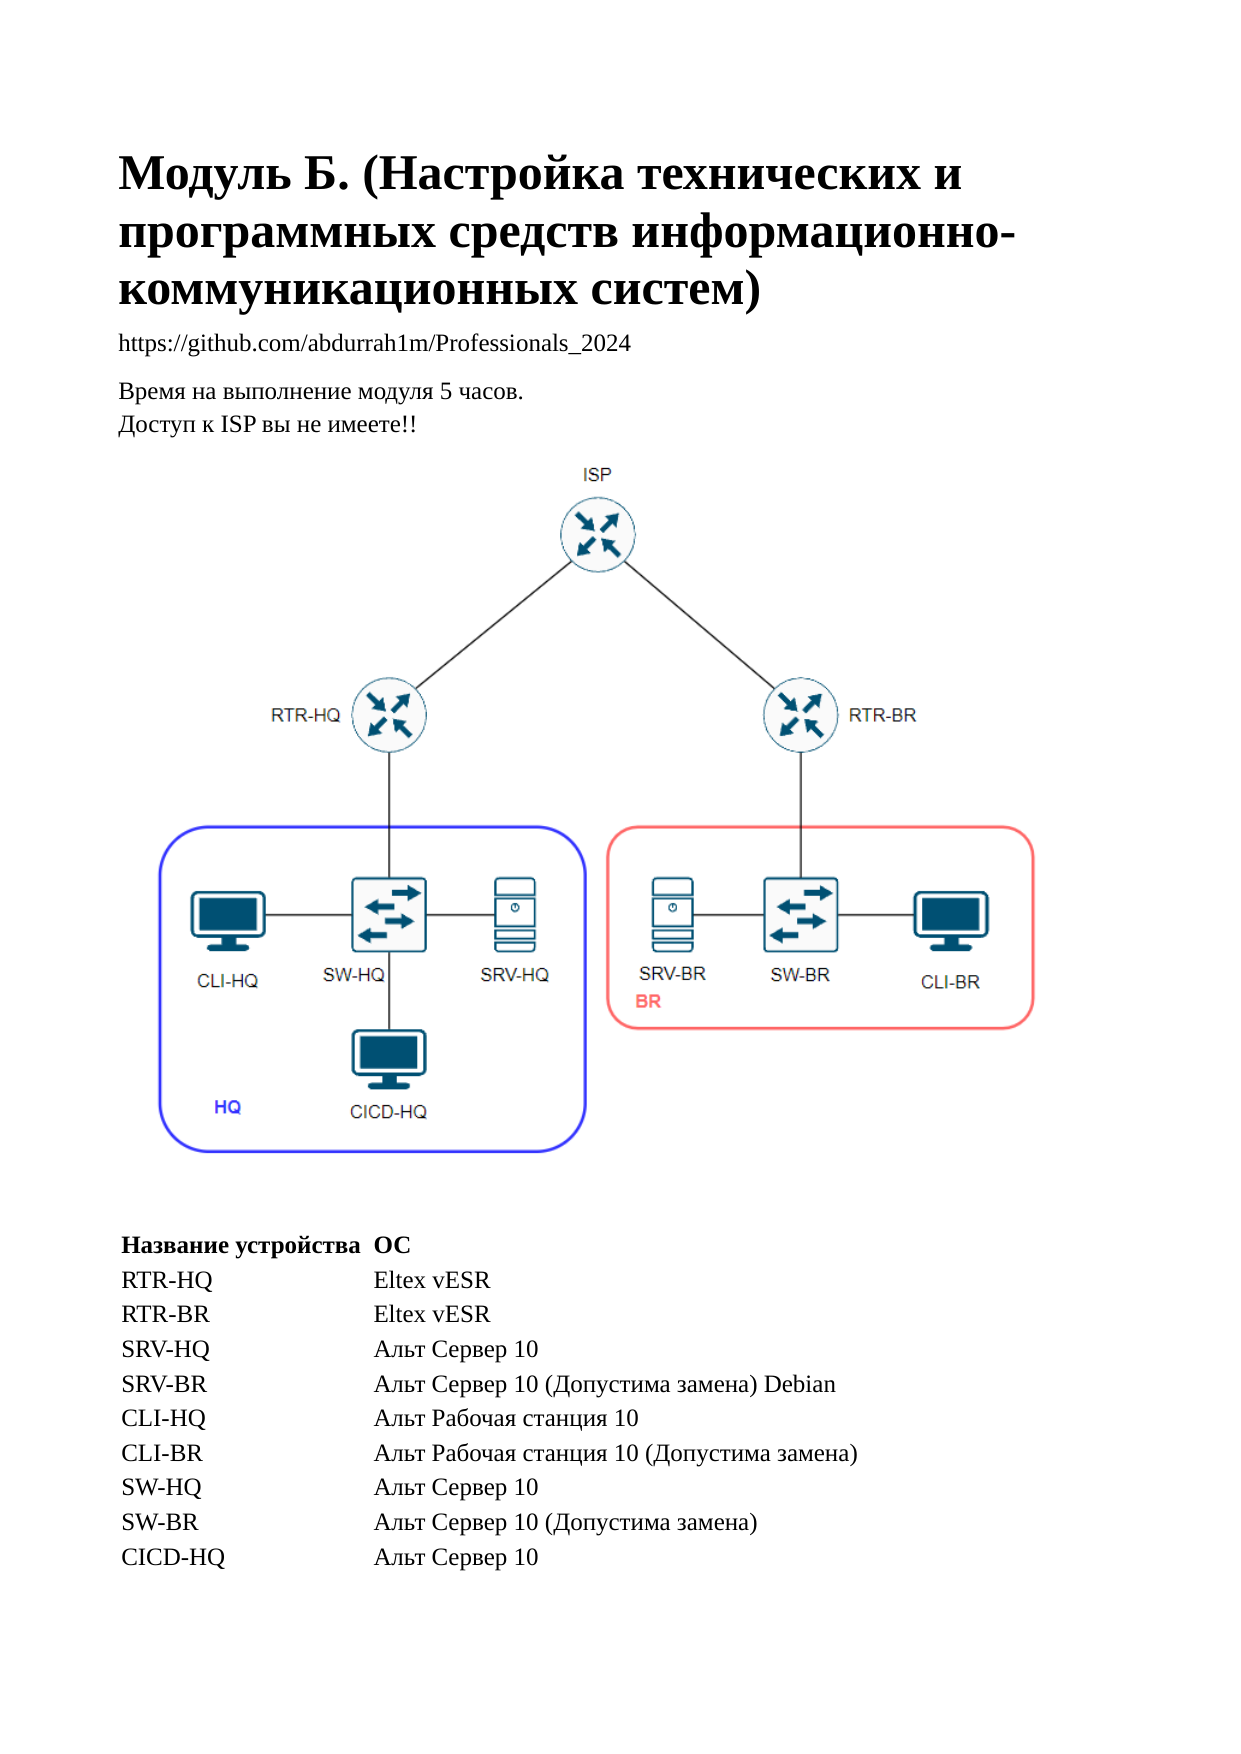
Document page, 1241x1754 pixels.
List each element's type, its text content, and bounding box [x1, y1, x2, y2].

table_cell Альт Сервер 10 (Допустима замена) Debian [370, 1366, 870, 1400]
table_cell CLI-BR [118, 1435, 370, 1469]
table_cell Eltex vESR [370, 1262, 870, 1297]
table_cell Альт Сервер 10 [370, 1539, 870, 1573]
table_cell Eltex vESR [370, 1297, 870, 1331]
table_cell SRV-BR [118, 1366, 370, 1400]
table_cell RTR-HQ [118, 1262, 370, 1297]
table_cell SRV-HQ [118, 1331, 370, 1366]
table_header ОС [370, 1228, 870, 1262]
text https://github.com/abdurrah1m/Professionals_2024 [118, 328, 1122, 357]
table_cell Альт Сервер 10 [370, 1331, 870, 1366]
table_header Название устройства [118, 1228, 370, 1262]
table_cell SW-HQ [118, 1470, 370, 1504]
table_cell Альт Сервер 10 [370, 1470, 870, 1504]
table_cell SW-BR [118, 1504, 370, 1539]
picture [118, 456, 1123, 1176]
table_cell CICD-HQ [118, 1539, 370, 1573]
table_cell Альт Сервер 10 (Допустима замена) [370, 1504, 870, 1539]
text Время на выполнение модуля 5 часов. Доступ к ISP вы не имеете!! [118, 376, 1122, 437]
table_cell CLI-HQ [118, 1400, 370, 1435]
table_cell RTR-BR [118, 1297, 370, 1331]
table_cell Альт Рабочая станция 10 (Допустима замена) [370, 1435, 870, 1469]
subtitle Модуль Б. (Настройка технических и программных средств информационно-коммуникационных систем) [118, 143, 1122, 316]
table_cell Альт Рабочая станция 10 [370, 1400, 870, 1435]
